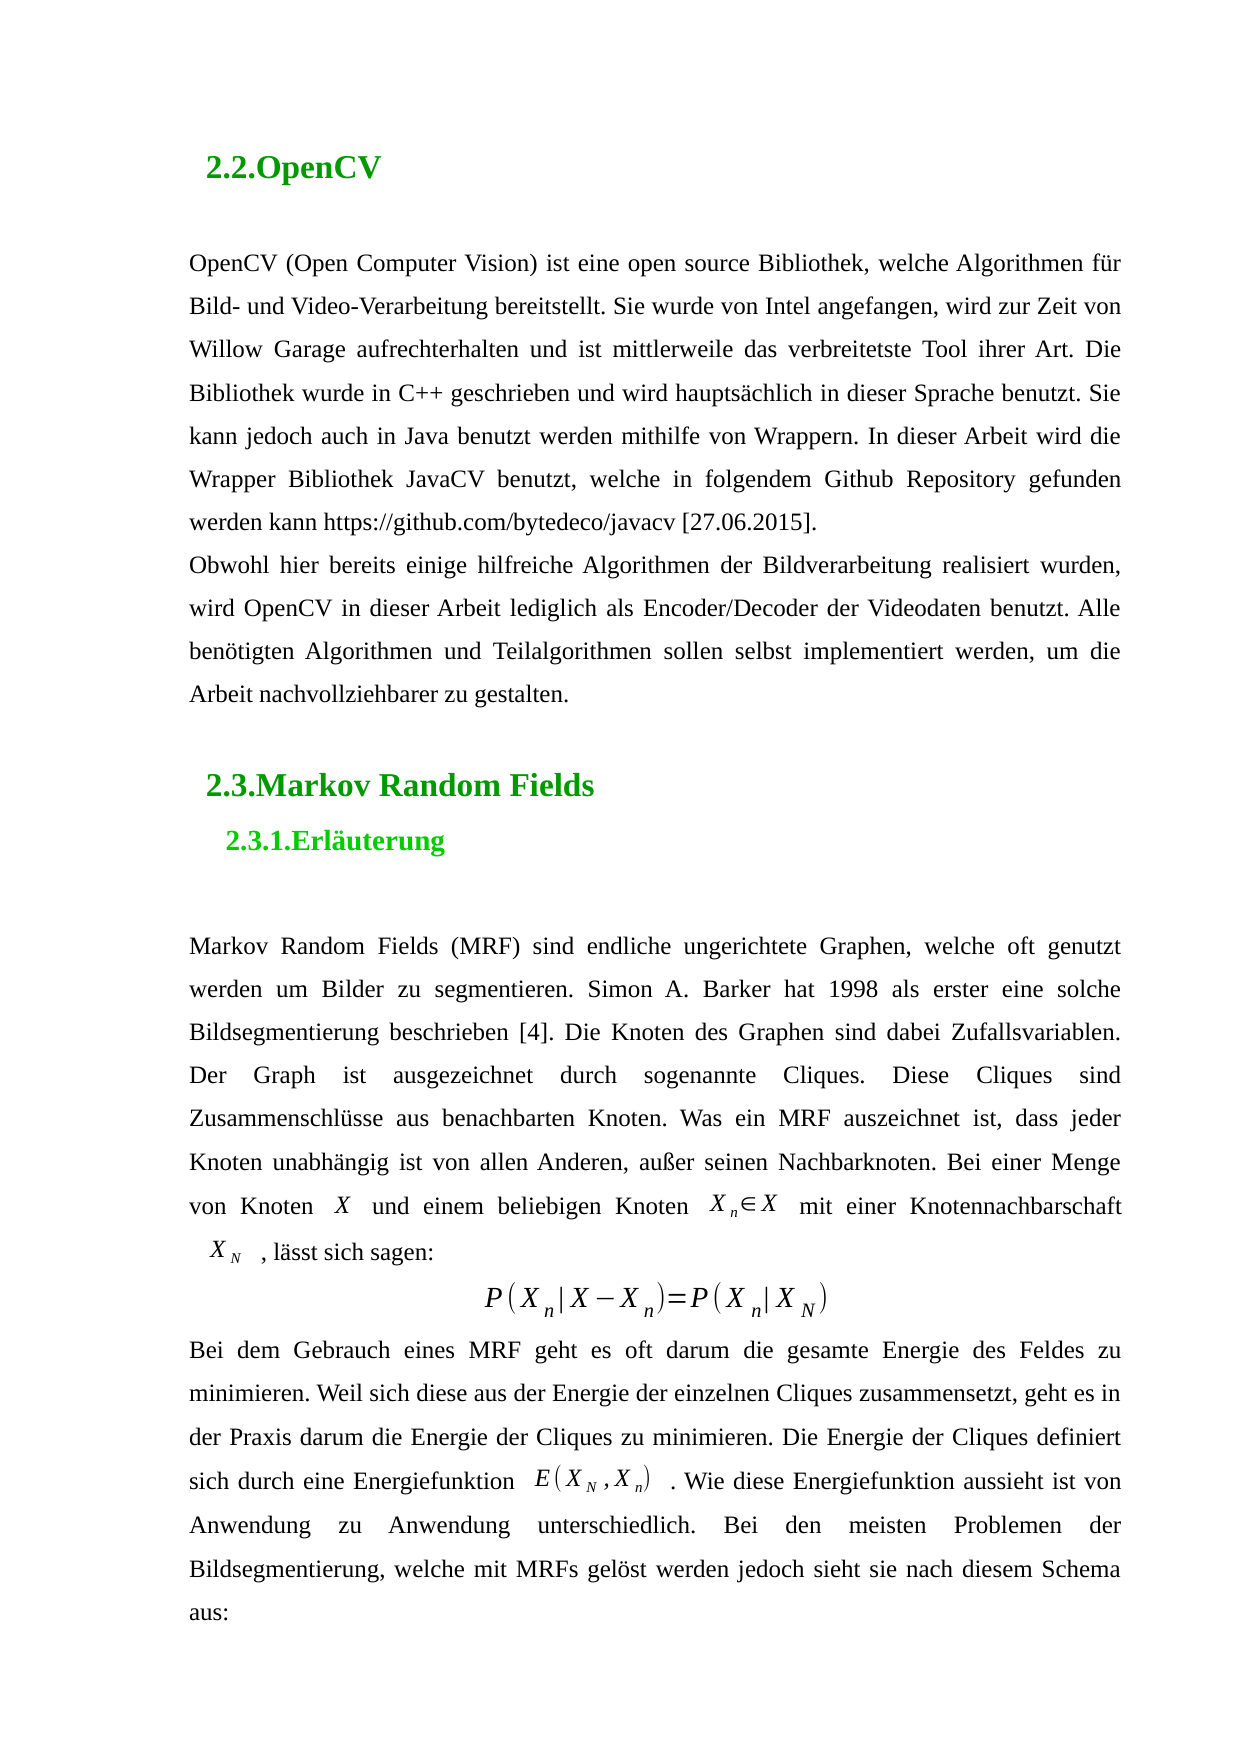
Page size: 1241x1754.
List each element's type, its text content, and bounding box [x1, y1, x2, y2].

text 2.2.OpenCV [189, 148, 1122, 186]
text Markov Random Fields (MRF) sind endliche ungerichtete Graphen, welche oft genutzt werden um Bilder zu segmentieren. Simon A. Barker hat 1998 als erster eine solche Bildsegmentierung beschrieben [4]. Die Knoten des Graphen sind dabei Zufallsvariablen. Der Graph ist ausgezeichnet durch sogenannte Cliques. Diese Cliques sind Zusammenschlüsse aus benachbarten Knoten. Was ein MRF auszeichnet ist, dass jeder Knoten unabhängig ist von allen Anderen, außer seinen Nachbarknoten. Bei einer Menge von Knotenund einem beliebigen Knotenmit einer Knotennachbarschaft, lässt sich sagen: [189, 931, 1122, 1267]
text Bei dem Gebrauch eines MRF geht es oft darum die gesamte Energie des Feldes zu minimieren. Weil sich diese aus der Energie der einzelnen Cliques zusammensetzt, geht es in der Praxis darum die Energie der Cliques zu minimieren. Die Energie der Cliques definiert sich durch eine Energiefunktion. Wie diese Energiefunktion aussieht ist von Anwendung zu Anwendung unterschiedlich. Bei den meisten Problemen der Bildsegmentierung, welche mit MRFs gelöst werden jedoch sieht sie nach diesem Schema aus: [189, 1335, 1122, 1626]
text Obwohl hier bereits einige hilfreiche Algorithmen der Bildverarbeitung realisiert wurden, wird OpenCV in dieser Arbeit lediglich als Encoder/Decoder der Videodaten benutzt. Alle benötigten Algorithmen und Teilalgorithmen sollen selbst implementiert werden, um die Arbeit nachvollziehbarer zu gestalten. [189, 550, 1122, 708]
text 2.3.1.Erläuterung [189, 823, 1122, 857]
text OpenCV (Open Computer Vision) ist eine open source Bibliothek, welche Algorithmen für Bild- und Video-Verarbeitung bereitstellt. Sie wurde von Intel angefangen, wird zur Zeit von Willow Garage aufrechterhalten und ist mittlerweile das verbreitetste Tool ihrer Art. Die Bibliothek wurde in C++ geschrieben und wird hauptsächlich in dieser Sprache benutzt. Sie kann jedoch auch in Java benutzt werden mithilfe von Wrappern. In dieser Arbeit wird die Wrapper Bibliothek JavaCV benutzt, welche in folgendem Github Repository gefunden werden kann https://github.com/bytedeco/javacv [27.06.2015]. [189, 248, 1122, 536]
text 2.3.Markov Random Fields [189, 766, 1122, 804]
